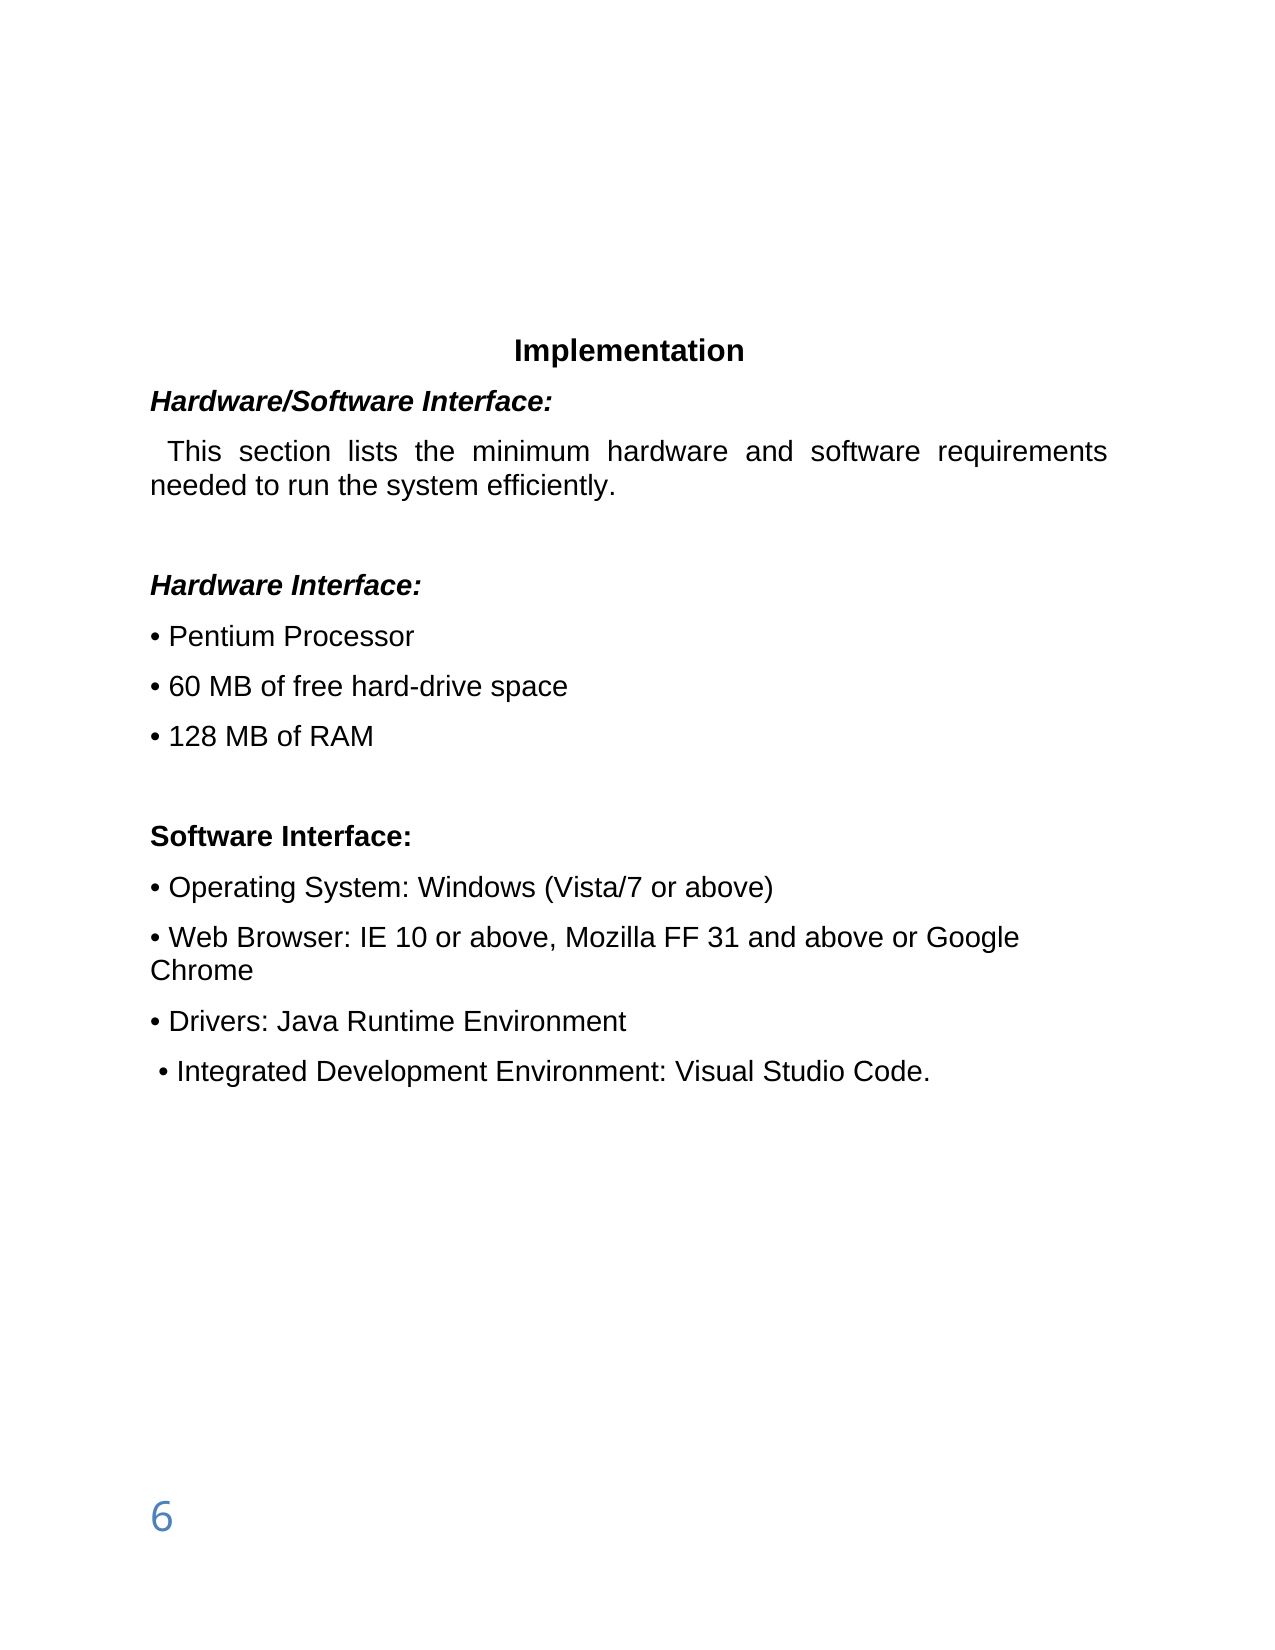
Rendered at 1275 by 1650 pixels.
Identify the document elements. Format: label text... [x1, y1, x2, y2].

text • 60 MB of free hard-drive space [150, 669, 1109, 702]
text • Web Browser: IE 10 or above, Mozilla FF 31 and above or Google Chrome [150, 920, 1109, 987]
text Implementation [150, 332, 1109, 368]
text • Drivers: Java Runtime Environment [150, 1004, 1109, 1037]
text Hardware Interface: [150, 568, 1109, 602]
text Hardware/Software Interface: [150, 384, 1109, 418]
text • 128 MB of RAM [150, 719, 1109, 753]
text • Operating System: Windows (Vista/7 or above) [150, 870, 1109, 903]
text Software Interface: [150, 819, 1109, 853]
text This section lists the minimum hardware and software requirements needed to run the system efficiently. [150, 434, 1109, 502]
text • Pentium Processor [150, 619, 1109, 652]
text • Integrated Development Environment: Visual Studio Code. [150, 1054, 1109, 1087]
